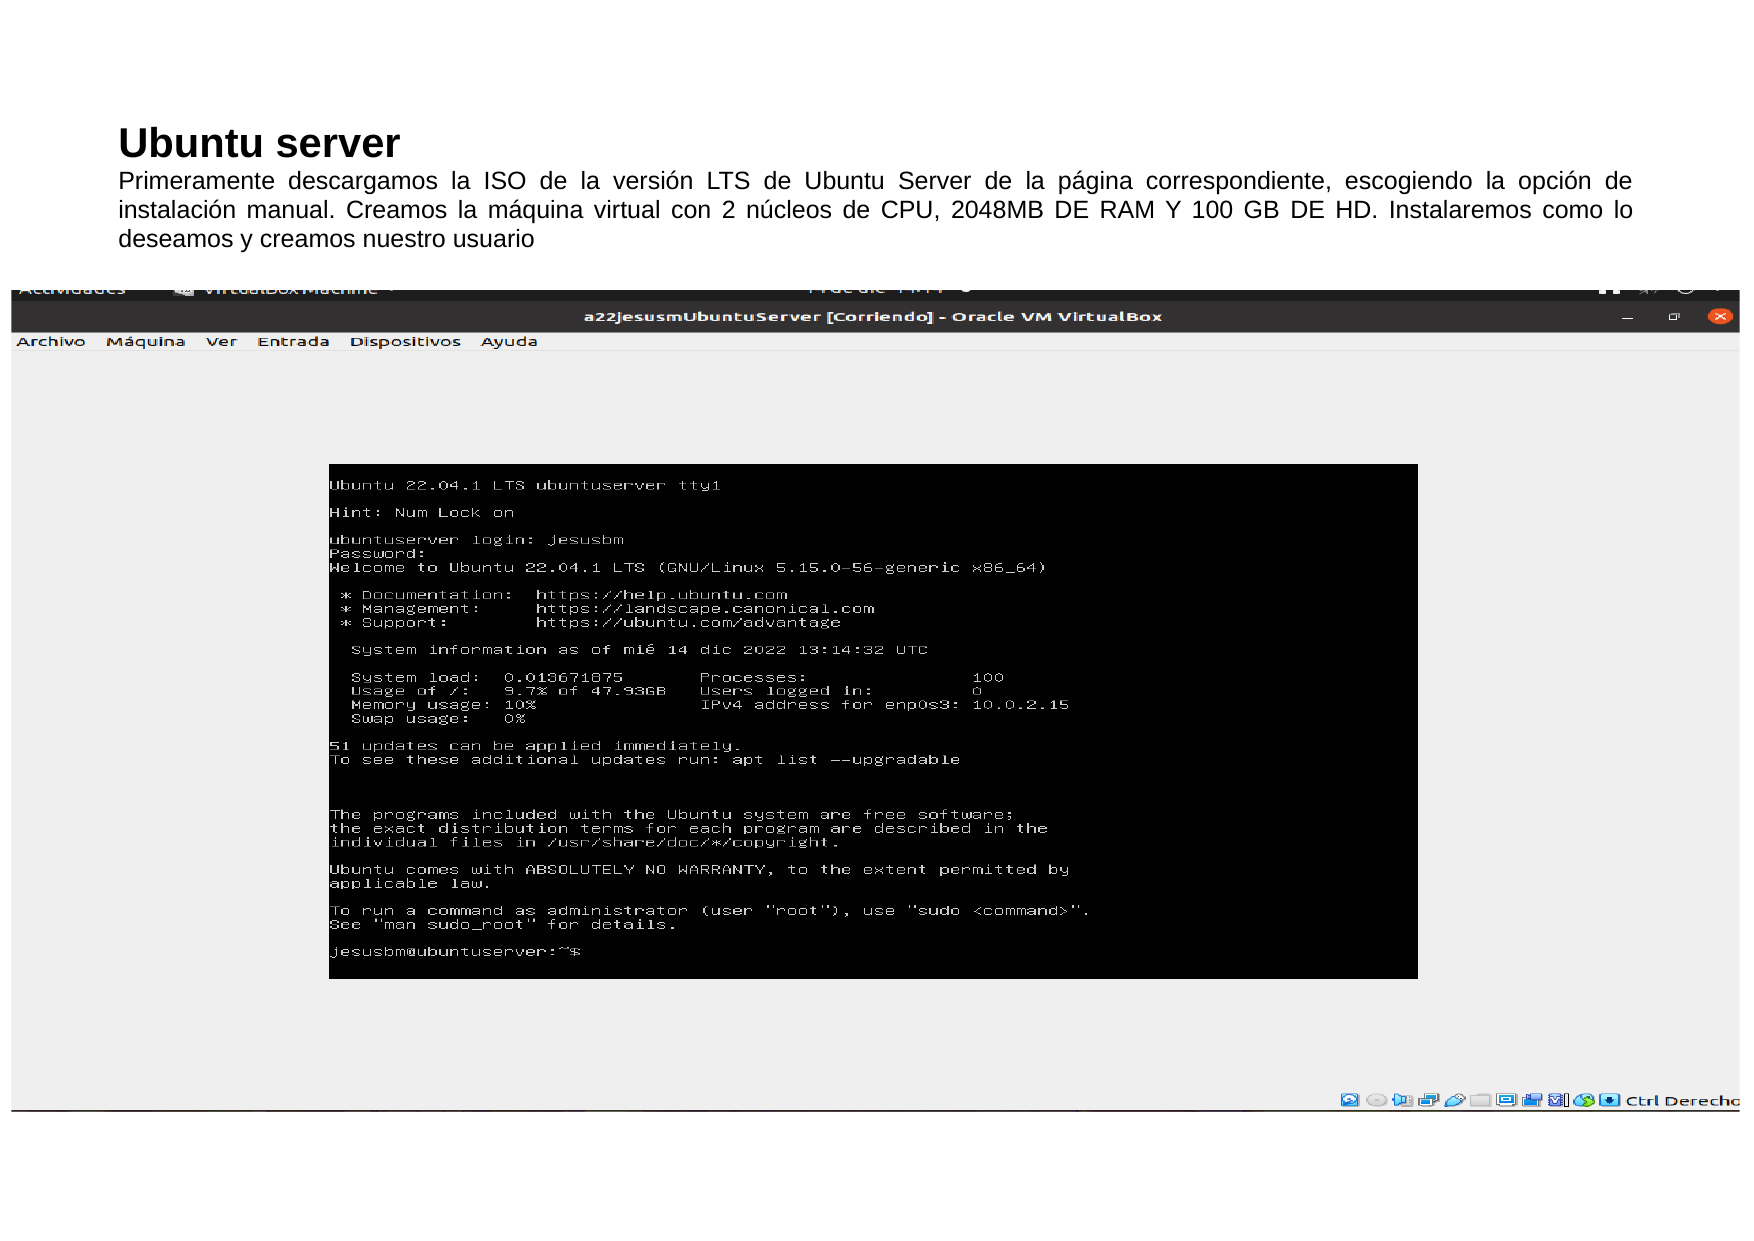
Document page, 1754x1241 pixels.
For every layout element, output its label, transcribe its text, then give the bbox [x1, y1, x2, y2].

text Primeramente descargamos la ISO de la versión LTS de Ubuntu Server de la página correspondiente, escogiendo la opción de instalación manual. Creamos la máquina virtual con 2 núcleos de CPU, 2048MB DE RAM Y 100 GB DE HD. Instalaremos como lo deseamos y creamos nuestro usuario [118, 166, 1636, 252]
text Ubuntu server [118, 118, 1636, 166]
picture [11, 290, 1740, 1112]
